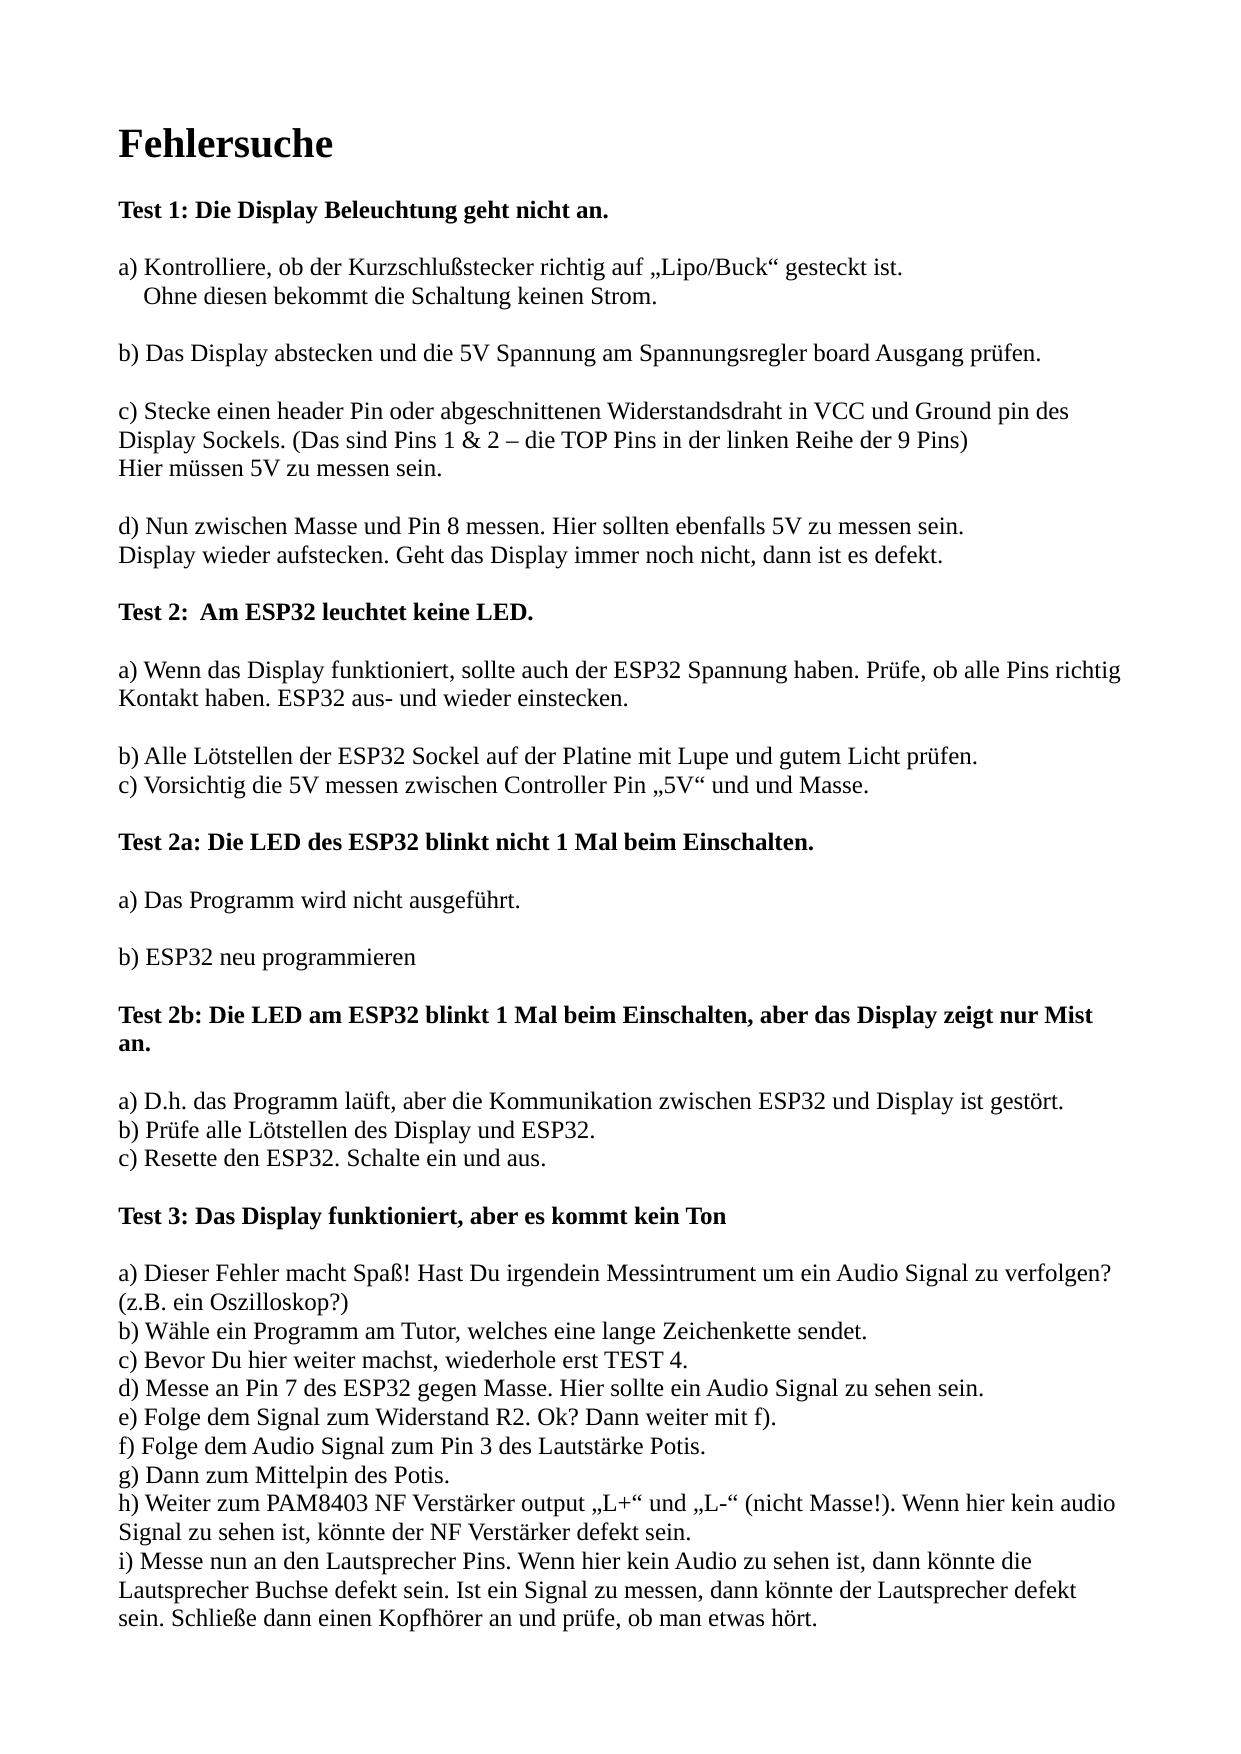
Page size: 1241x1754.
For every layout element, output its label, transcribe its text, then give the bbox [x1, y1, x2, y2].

text c) Stecke einen header Pin oder abgeschnittenen Widerstandsdraht in VCC und Ground pin des Display Sockels. (Das sind Pins 1 & 2 – die TOP Pins in der linken Reihe der 9 Pins) [118, 396, 1122, 453]
text f) Folge dem Audio Signal zum Pin 3 des Lautstärke Potis. [118, 1431, 1122, 1460]
text c) Resette den ESP32. Schalte ein und aus. [118, 1143, 1122, 1172]
text i) Messe nun an den Lautsprecher Pins. Wenn hier kein Audio zu sehen ist, dann könnte die Lautsprecher Buchse defekt sein. Ist ein Signal zu messen, dann könnte der Lautsprecher defekt sein. Schließe dann einen Kopfhörer an und prüfe, ob man etwas hört. [118, 1546, 1122, 1632]
text Test 2: Am ESP32 leuchtet keine LED. [118, 597, 1122, 626]
text Ohne diesen bekommt die Schaltung keinen Strom. [118, 281, 1122, 310]
text a) D.h. das Programm laüft, aber die Kommunikation zwischen ESP32 und Display ist gestört. [118, 1086, 1122, 1115]
text e) Folge dem Signal zum Widerstand R2. Ok? Dann weiter mit f). [118, 1402, 1122, 1431]
text h) Weiter zum PAM8403 NF Verstärker output „L+“ und „L-“ (nicht Masse!). Wenn hier kein audio Signal zu sehen ist, könnte der NF Verstärker defekt sein. [118, 1488, 1122, 1546]
text c) Vorsichtig die 5V messen zwischen Controller Pin „5V“ und und Masse. [118, 770, 1122, 798]
text a) Dieser Fehler macht Spaß! Hast Du irgendein Messintrument um ein Audio Signal zu verfolgen? (z.B. ein Oszilloskop?) [118, 1258, 1122, 1316]
text Test 1: Die Display Beleuchtung geht nicht an. [118, 195, 1122, 223]
text a) Wenn das Display funktioniert, sollte auch der ESP32 Spannung haben. Prüfe, ob alle Pins richtig Kontakt haben. ESP32 aus- und wieder einstecken. [118, 655, 1122, 712]
text b) Alle Lötstellen der ESP32 Sockel auf der Platine mit Lupe und gutem Licht prüfen. [118, 741, 1122, 770]
text c) Bevor Du hier weiter machst, wiederhole erst TEST 4. [118, 1345, 1122, 1373]
text Fehlersuche [118, 118, 1122, 166]
text a) Kontrolliere, ob der Kurzschlußstecker richtig auf „Lipo/Buck“ gesteckt ist. [118, 252, 1122, 281]
text Display wieder aufstecken. Geht das Display immer noch nicht, dann ist es defekt. [118, 540, 1122, 568]
text a) Das Programm wird nicht ausgeführt. [118, 885, 1122, 913]
text b) Prüfe alle Lötstellen des Display und ESP32. [118, 1115, 1122, 1143]
text b) Wähle ein Programm am Tutor, welches eine lange Zeichenkette sendet. [118, 1316, 1122, 1345]
text Hier müssen 5V zu messen sein. [118, 453, 1122, 482]
text d) Messe an Pin 7 des ESP32 gegen Masse. Hier sollte ein Audio Signal zu sehen sein. [118, 1373, 1122, 1402]
text b) Das Display abstecken und die 5V Spannung am Spannungsregler board Ausgang prüfen. [118, 338, 1122, 367]
text Test 3: Das Display funktioniert, aber es kommt kein Ton [118, 1201, 1122, 1230]
text b) ESP32 neu programmieren [118, 942, 1122, 971]
text g) Dann zum Mittelpin des Potis. [118, 1460, 1122, 1488]
text Test 2b: Die LED am ESP32 blinkt 1 Mal beim Einschalten, aber das Display zeigt nur Mist an. [118, 1000, 1122, 1057]
text Test 2a: Die LED des ESP32 blinkt nicht 1 Mal beim Einschalten. [118, 827, 1122, 856]
text d) Nun zwischen Masse und Pin 8 messen. Hier sollten ebenfalls 5V zu messen sein. [118, 511, 1122, 540]
